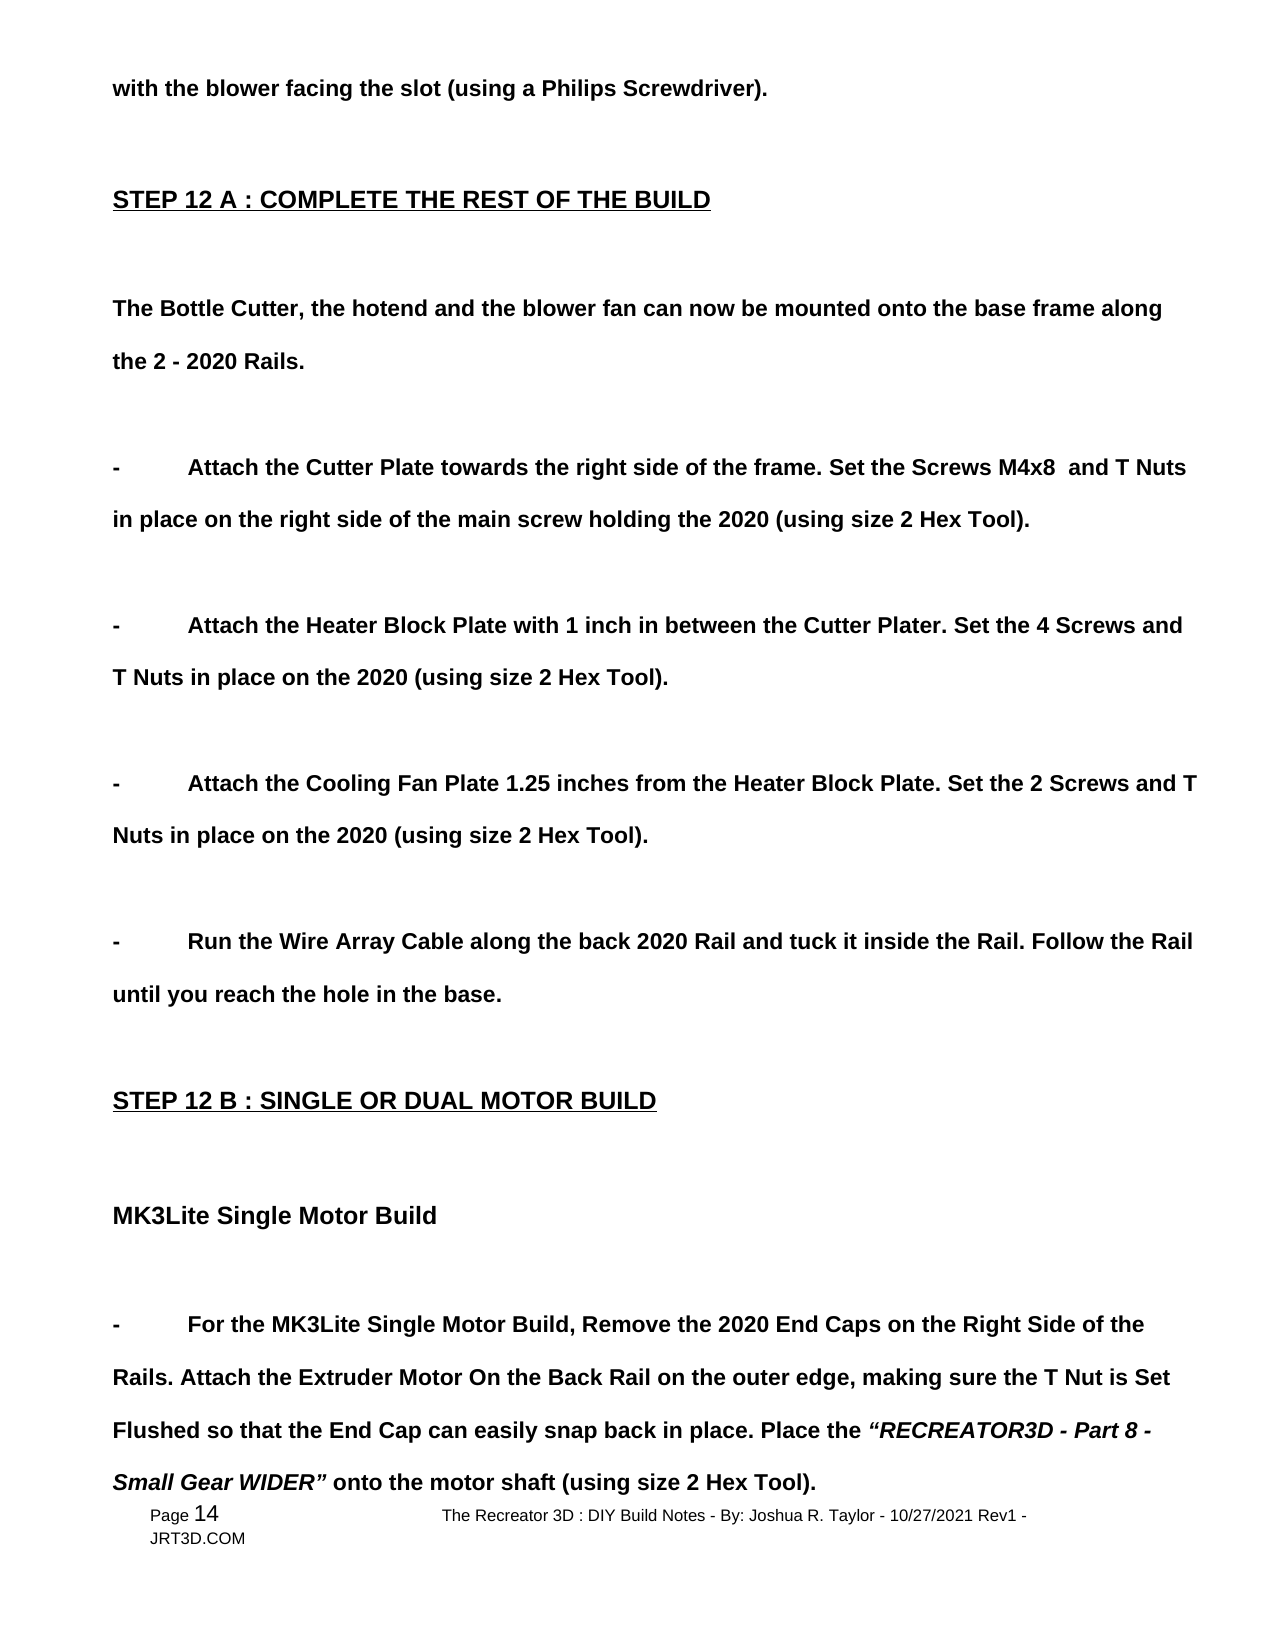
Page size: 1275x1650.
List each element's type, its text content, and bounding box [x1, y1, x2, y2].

text with the blower facing the slot (using a Philips Screwdriver). [112, 75, 1200, 101]
text STEP 12 B : SINGLE OR DUAL MOTOR BUILD [112, 1086, 1200, 1115]
text - For the MK3Lite Single Motor Build, Remove the 2020 End Caps on the Right Side of the Rails. Attach the Extruder Motor On the Back Rail on the outer edge, making sure the T Nut is Set Flushed so that the End Cap can easily snap back in place. Place the “RECREATOR3D - Part 8 - Small Gear WIDER” onto the motor shaft (using size 2 Hex Tool). [112, 1311, 1200, 1496]
text MK3Lite Single Motor Build [112, 1201, 1200, 1230]
text The Bottle Cutter, the hotend and the blower fan can now be mounted onto the base frame along the 2 - 2020 Rails. [112, 295, 1200, 374]
text - Attach the Cutter Plate towards the right side of the frame. Set the Screws M4x8 and T Nuts in place on the right side of the main screw holding the 2020 (using size 2 Hex Tool). [112, 453, 1200, 533]
text - Attach the Heater Block Plate with 1 inch in between the Cutter Plater. Set the 4 Screws and T Nuts in place on the 2020 (using size 2 Hex Tool). [112, 612, 1200, 691]
text STEP 12 A : COMPLETE THE REST OF THE BUILD [112, 185, 1200, 214]
text - Run the Wire Array Cable along the back 2020 Rail and tuck it inside the Rail. Follow the Rail until you reach the hole in the base. [112, 928, 1200, 1007]
text - Attach the Cooling Fan Plate 1.25 inches from the Heater Block Plate. Set the 2 Screws and T Nuts in place on the 2020 (using size 2 Hex Tool). [112, 770, 1200, 849]
